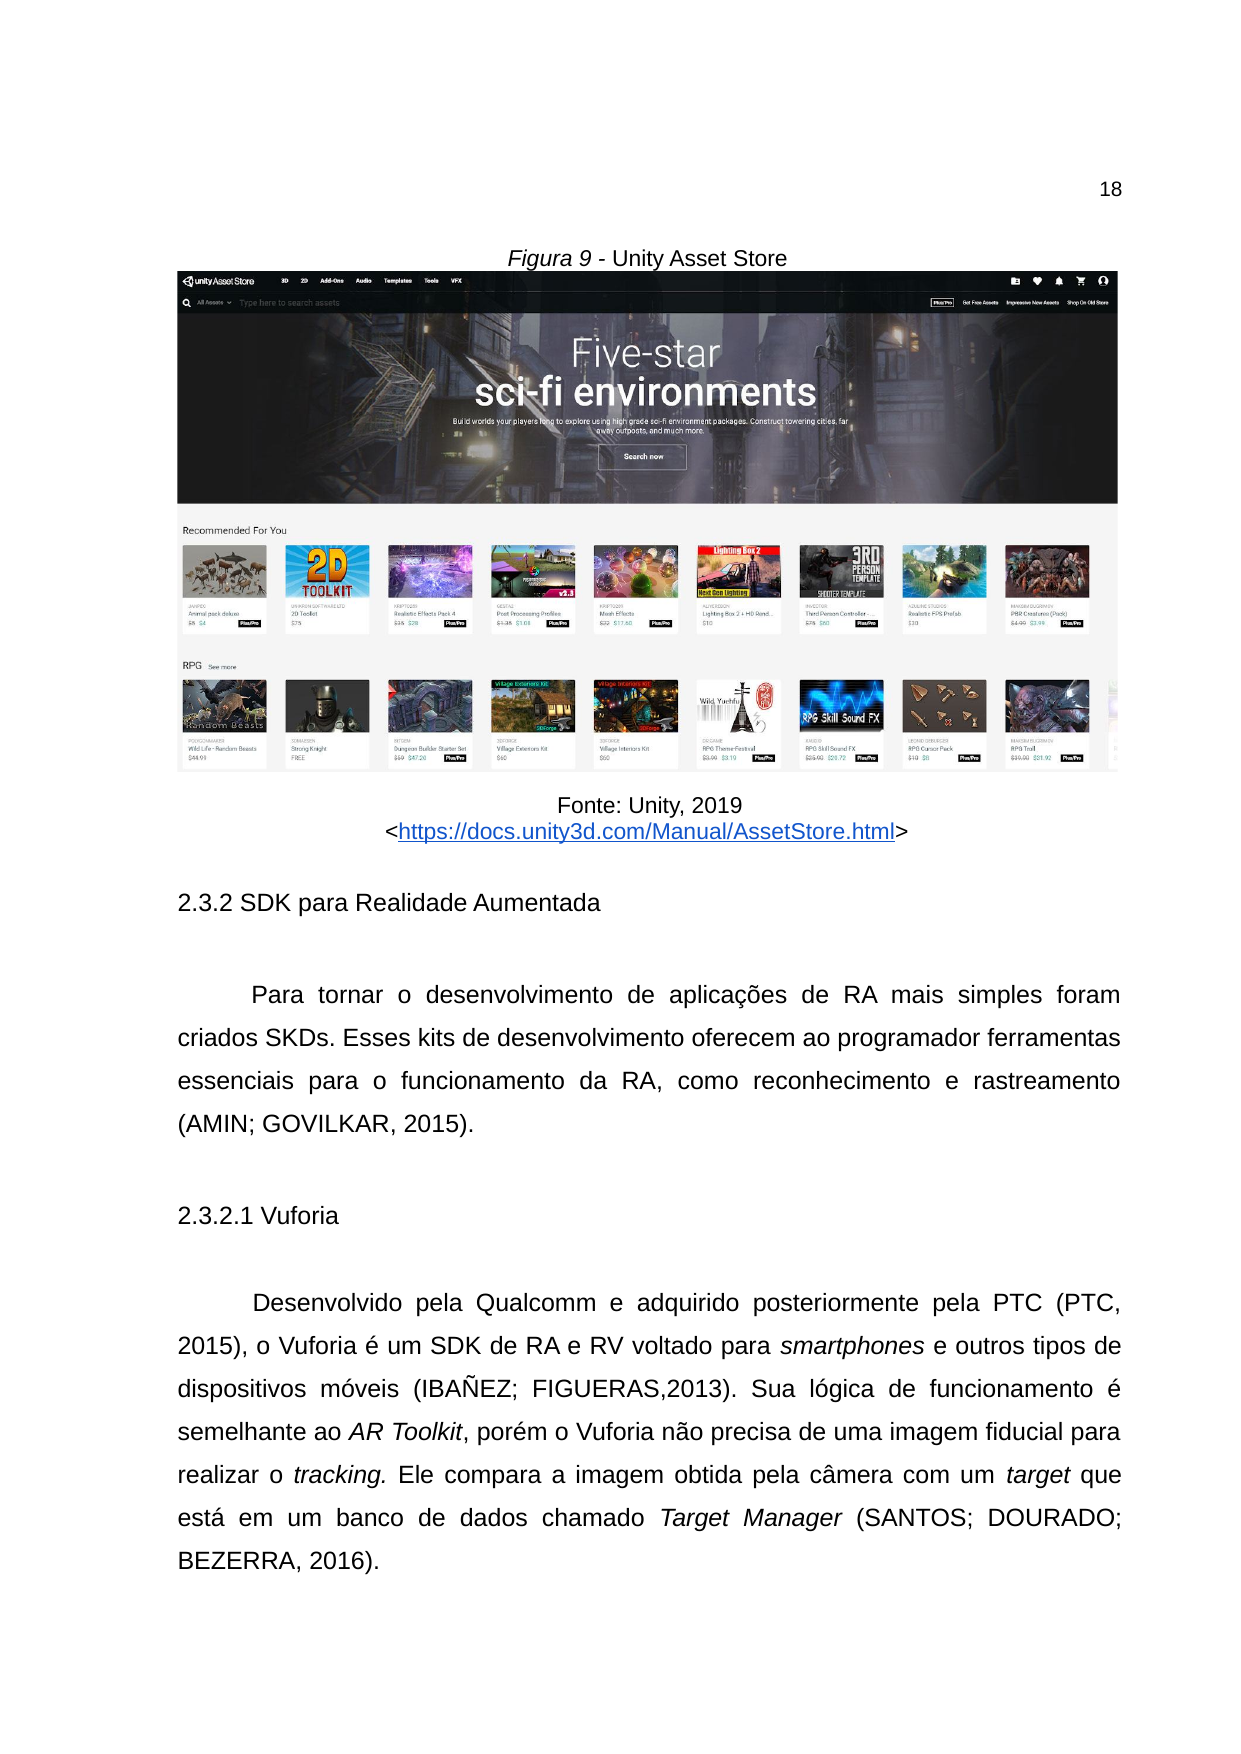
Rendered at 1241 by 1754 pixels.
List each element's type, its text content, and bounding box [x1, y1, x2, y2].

text Figura 9 - Unity Asset Store [177, 243, 1118, 271]
subtitle 2.3.2 SDK para Realidade Aumentada [177, 888, 1122, 916]
text <https://docs.unity3d.com/Manual/AssetStore.html> [177, 818, 1122, 873]
text Para tornar o desenvolvimento de aplicações de RA mais simples foram criados SKDs. Esses kits de desenvolvimento oferecem ao programador ferramentas essenciais para o funcionamento da RA, como reconhecimento e rastreamento (AMIN; GOVILKAR, 2015). [177, 980, 1122, 1138]
text Desenvolvido pela Qualcomm e adquirido posteriormente pela PTC (PTC, 2015), o Vuforia é um SDK de RA e RV voltado para smartphones e outros tipos de dispositivos móveis (IBAÑEZ; FIGUERAS,2013). Sua lógica de funcionamento é semelhante ao AR Toolkit, porém o Vuforia não precisa de uma imagem fiducial para realizar o tracking. Ele compara a imagem obtida pela câmera com um target que está em um banco de dados chamado Target Manager (SANTOS; DOURADO; BEZERRA, 2016). [177, 1288, 1122, 1575]
subtitle 2.3.2.1 Vuforia [177, 1201, 1122, 1230]
text Fonte: Unity, 2019 [177, 792, 1122, 818]
picture [177, 271, 1118, 772]
